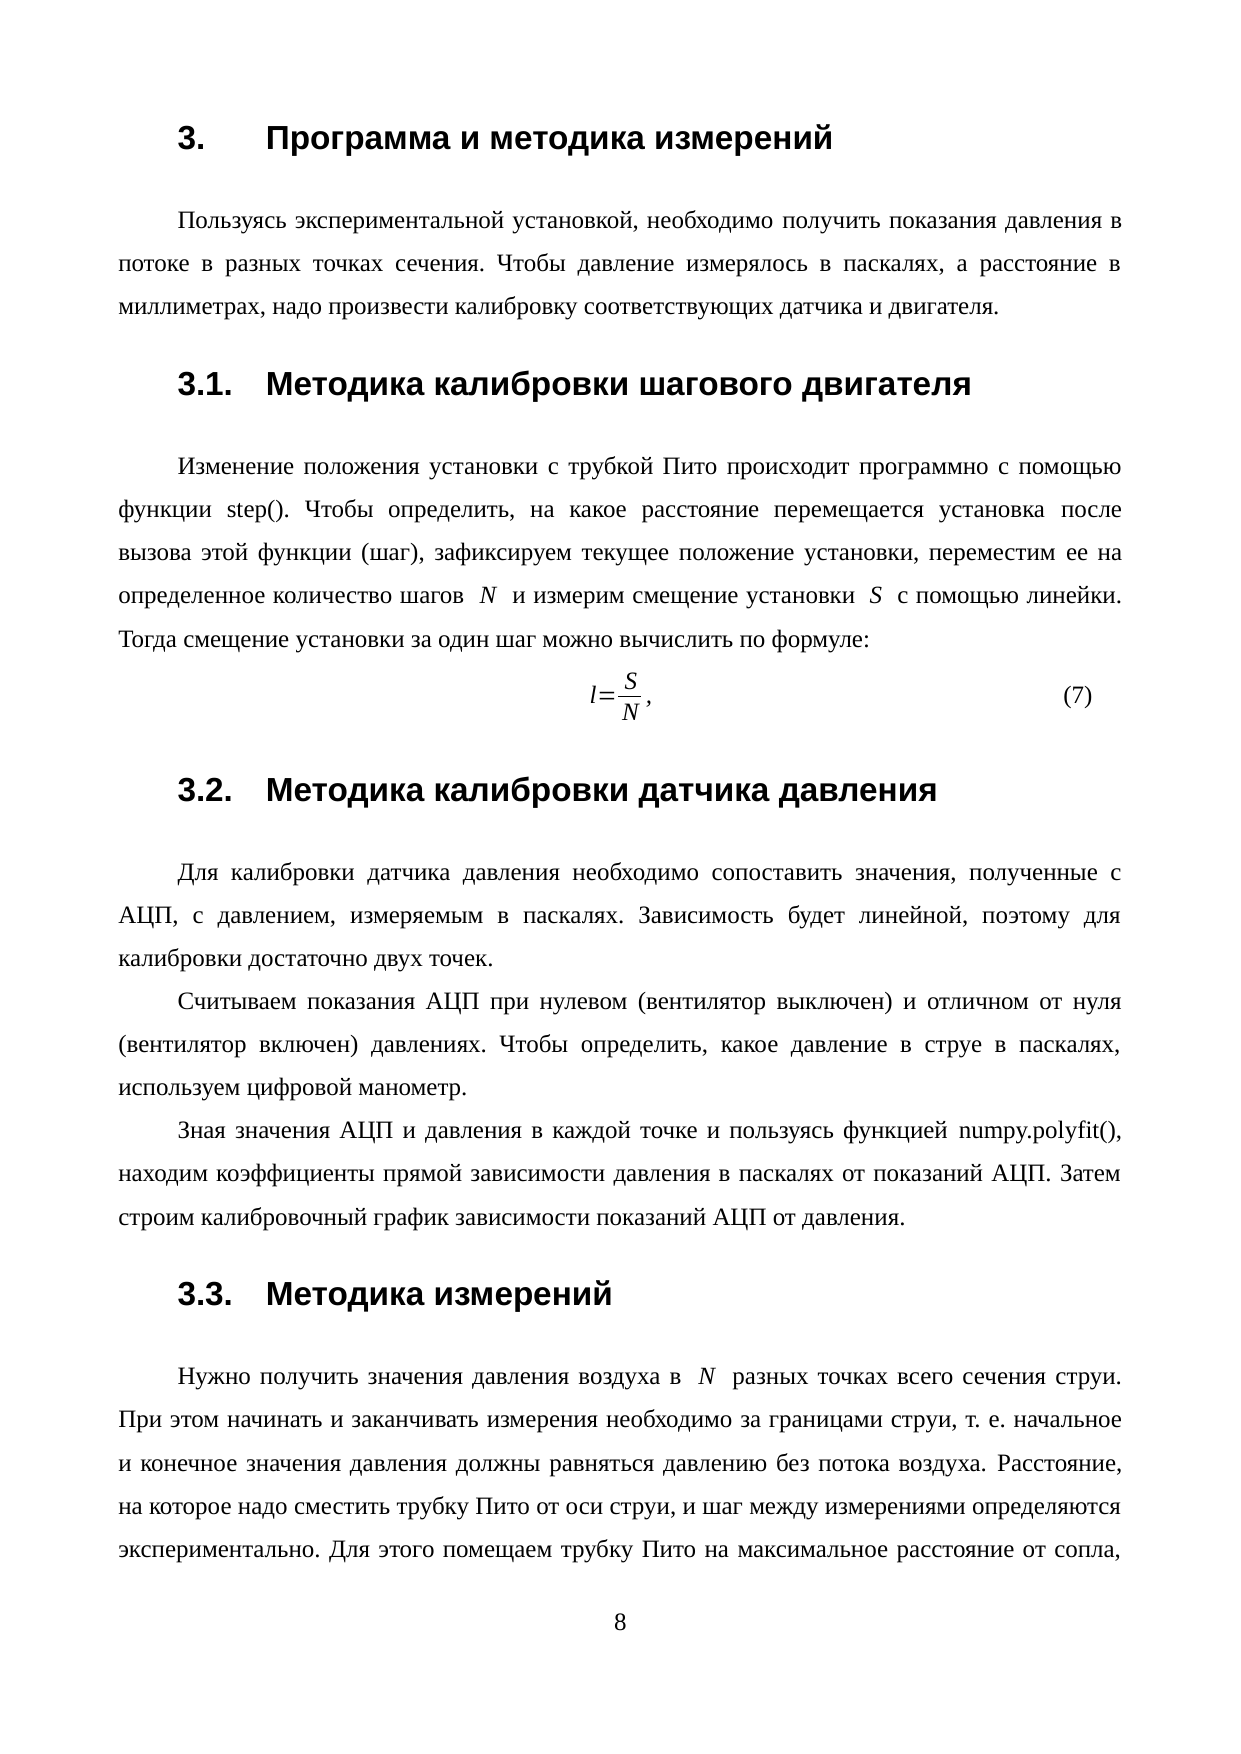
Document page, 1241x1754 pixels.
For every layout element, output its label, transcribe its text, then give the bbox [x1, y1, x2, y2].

text Считываем показания АЦП при нулевом (вентилятор выключен) и отличном от нуля (вентилятор включен) давлениях. Чтобы определить, какое давление в струе в паскалях, используем цифровой манометр. [118, 986, 1122, 1101]
subtitle Методика калибровки шагового двигателя [118, 364, 1122, 402]
subtitle Методика измерений [118, 1274, 1122, 1313]
text Пользуясь экспериментальной установкой, необходимо получить показания давления в потоке в разных точках сечения. Чтобы давление измерялось в паскалях, а расстояние в миллиметрах, надо произвести калибровку соответствующих датчика и двигателя. [118, 205, 1122, 320]
text (7) [118, 667, 1122, 726]
subtitle Программа и методика измерений [118, 118, 1122, 157]
text Нужно получить значения давления воздуха в разных точках всего сечения струи. При этом начинать и заканчивать измерения необходимо за границами струи, т. е. начальное и конечное значения давления должны равняться давлению без потока воздуха. Расстояние, на которое надо сместить трубку Пито от оси струи, и шаг между измерениями определяются экспериментально. Для этого помещаем трубку Пито на максимальное расстояние от сопла, [118, 1361, 1122, 1563]
text Зная значения АЦП и давления в каждой точке и пользуясь функцией numpy.polyfit(), находим коэффициенты прямой зависимости давления в паскалях от показаний АЦП. Затем строим калибровочный график зависимости показаний АЦП от давления. [118, 1115, 1122, 1230]
text Для калибровки датчика давления необходимо сопоставить значения, полученные с АЦП, с давлением, измеряемым в паскалях. Зависимость будет линейной, поэтому для калибровки достаточно двух точек. [118, 857, 1122, 972]
subtitle Методика калибровки датчика давления [118, 769, 1122, 808]
text Изменение положения установки с трубкой Пито происходит программно с помощью функции step(). Чтобы определить, на какое расстояние перемещается установка после вызова этой функции (шаг), зафиксируем текущее положение установки, переместим ее на определенное количество шагов и измерим смещение установки с помощью линейки. Тогда смещение установки за один шаг можно вычислить по формуле: [118, 451, 1122, 652]
